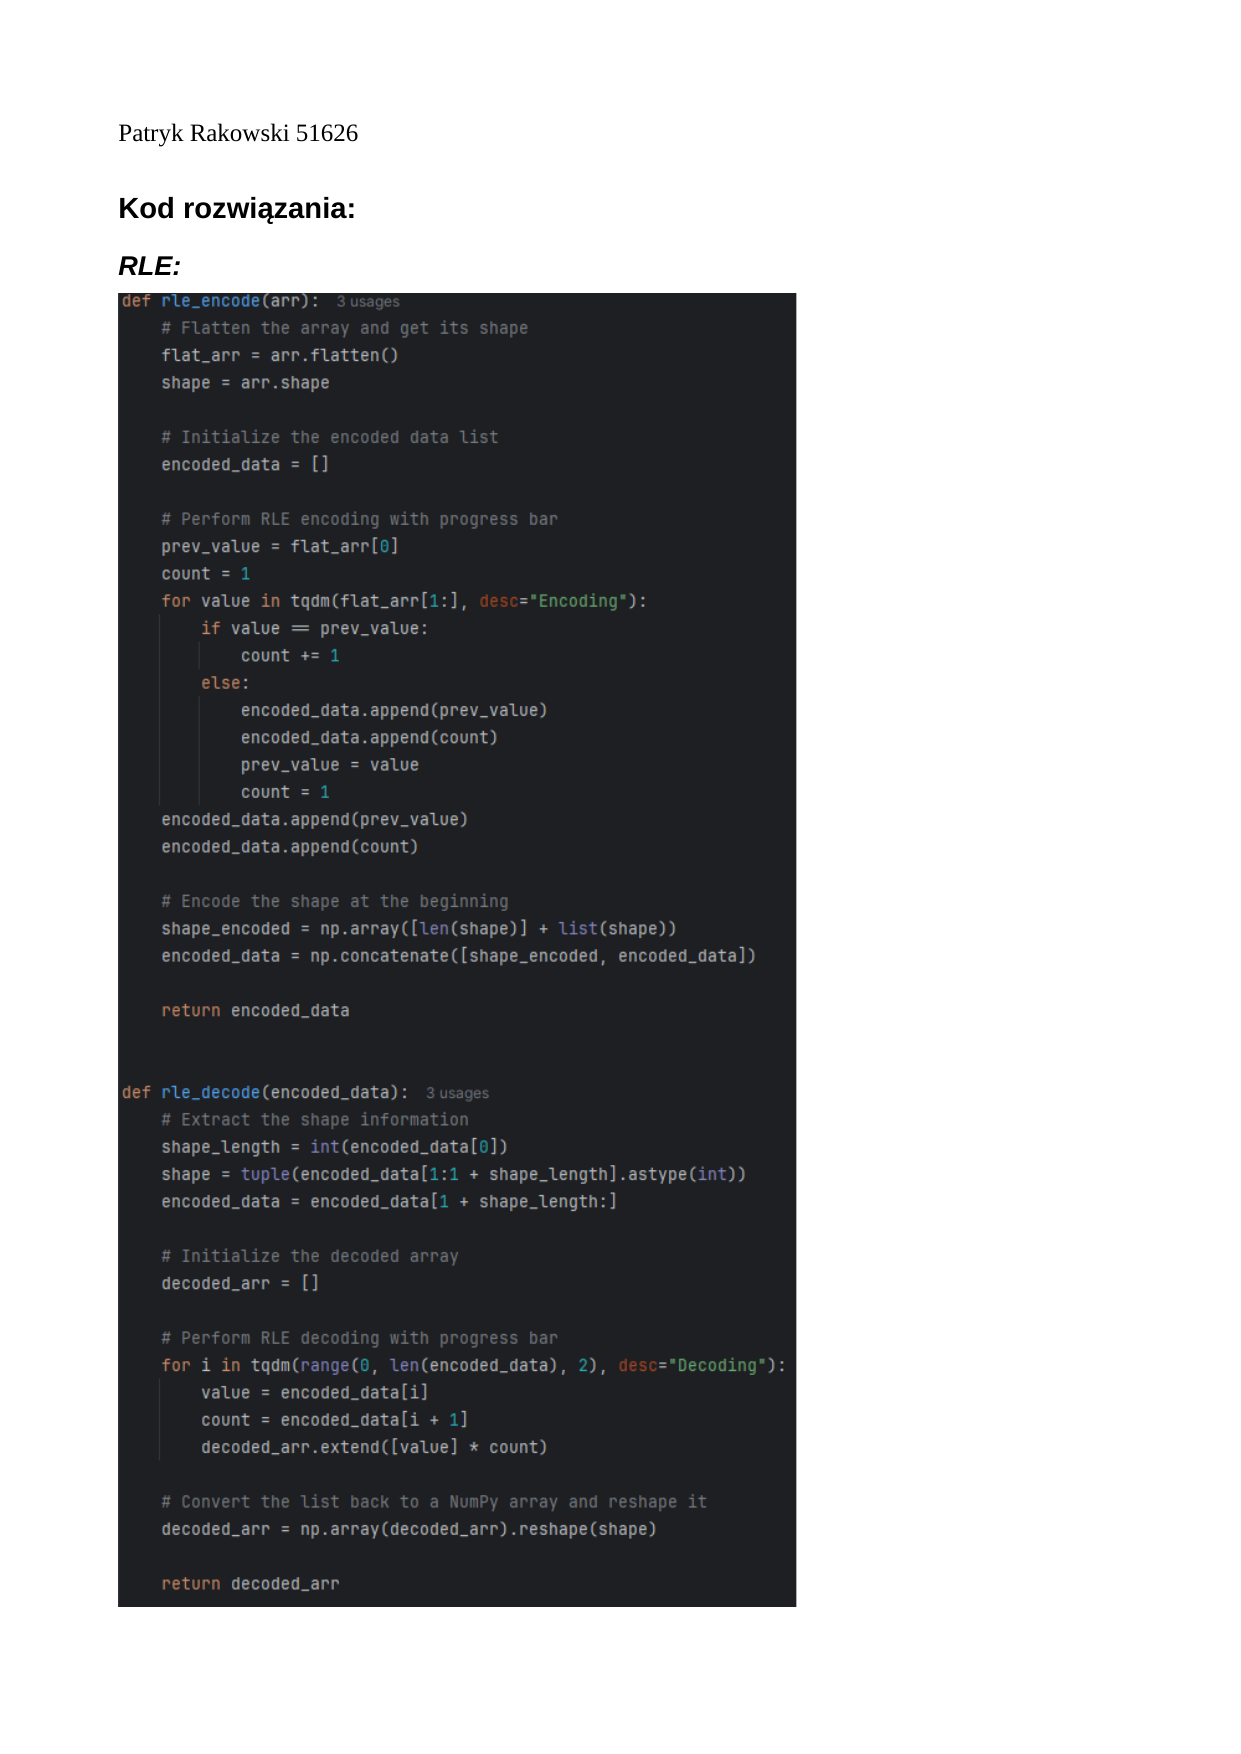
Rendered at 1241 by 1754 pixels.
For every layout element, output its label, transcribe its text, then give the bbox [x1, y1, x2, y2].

subtitle RLE: [118, 249, 1122, 281]
subtitle Kod rozwiązania: [118, 191, 1122, 224]
picture [118, 293, 797, 1607]
